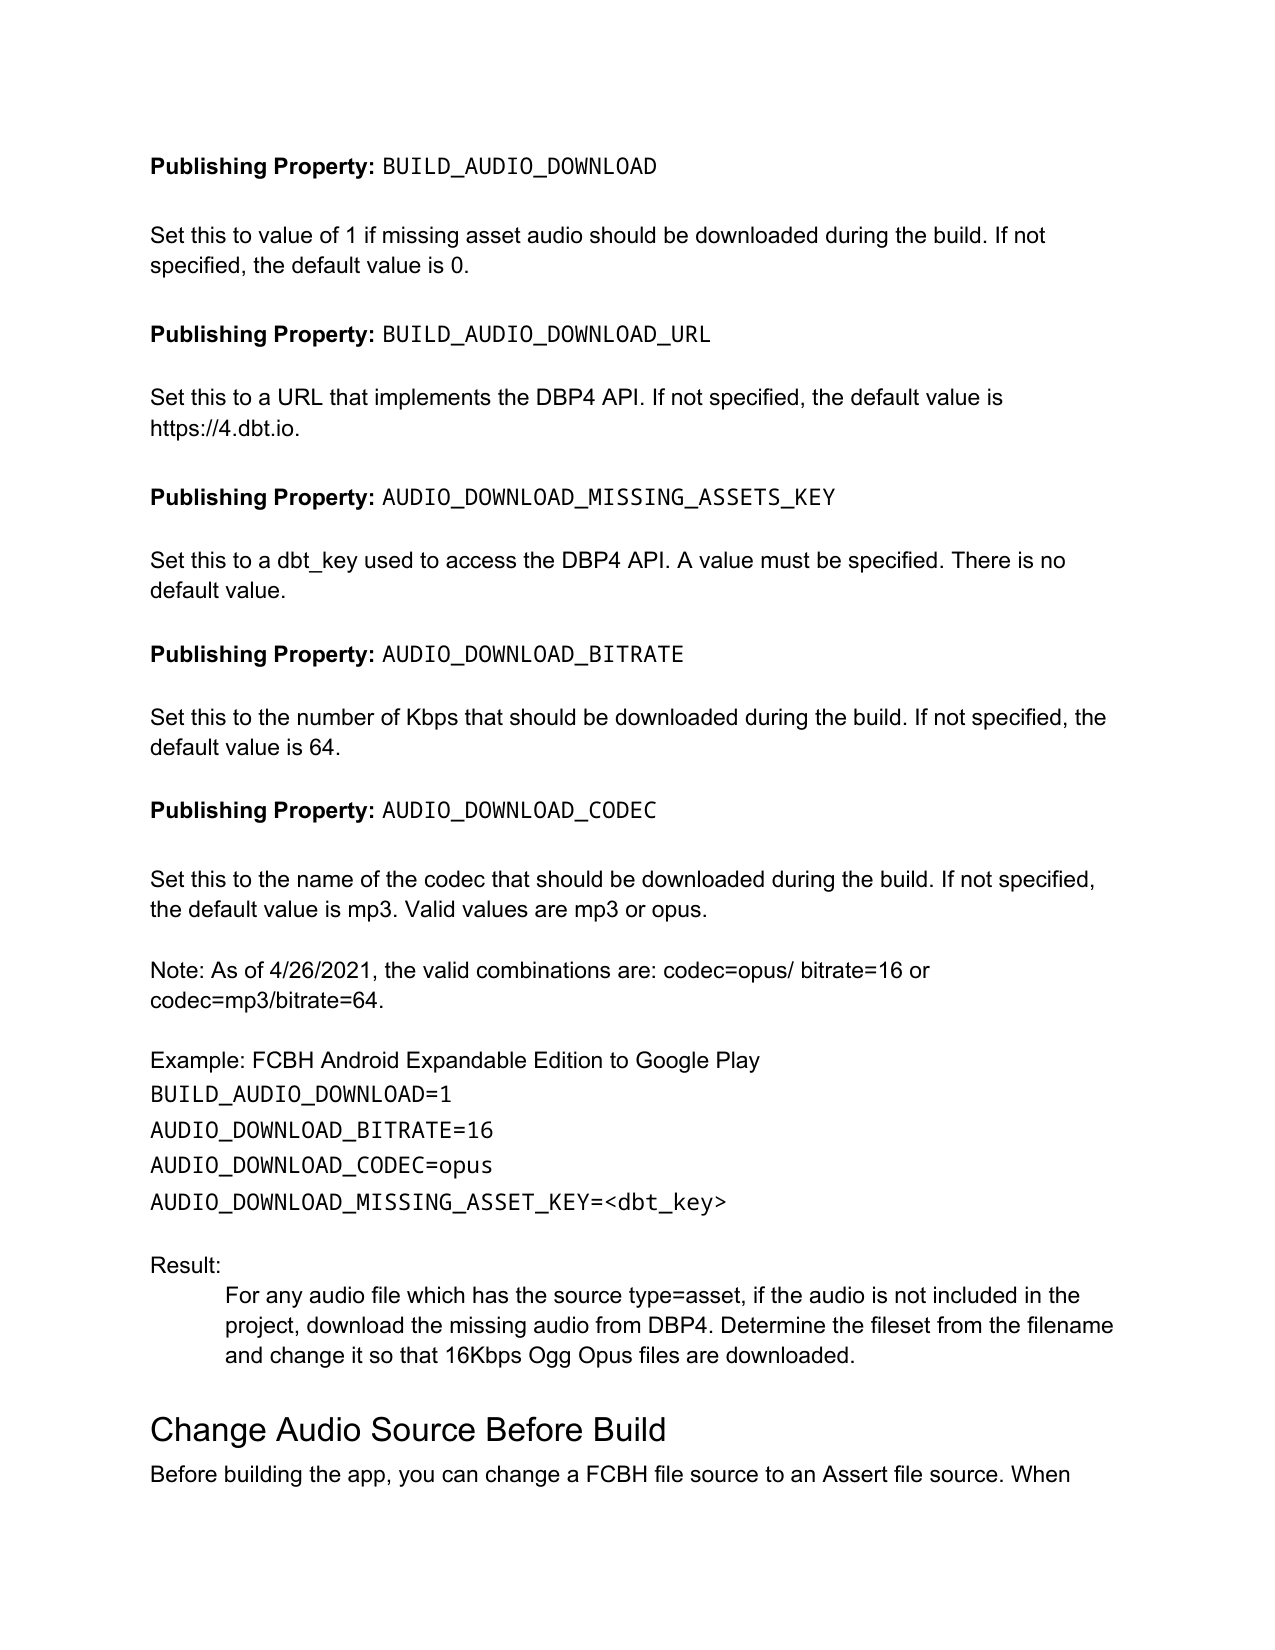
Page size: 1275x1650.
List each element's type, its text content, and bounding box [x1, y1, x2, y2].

text Publishing Property: AUDIO_DOWNLOAD_BITRATE [150, 637, 1125, 669]
text Set this to the number of Kbps that should be downloaded during the build. If not specified, the default value is 64. [150, 704, 1125, 760]
text Publishing Property: BUILD_AUDIO_DOWNLOAD [150, 150, 1125, 181]
text Example: FCBH Android Expandable Edition to Google Play [150, 1047, 1125, 1074]
text AUDIO_DOWNLOAD_CODEC=opus [150, 1149, 1125, 1181]
text Set this to a dbt_key used to access the DBP4 API. A value must be specified. There is no default value. [150, 547, 1125, 603]
text Note: As of 4/26/2021, the valid combinations are: codec=opus/ bitrate=16 or codec=mp3/bitrate=64. [150, 957, 1125, 1013]
text Result: [150, 1252, 1125, 1278]
subtitle Change Audio Source Before Build [150, 1410, 1125, 1448]
text Before building the app, you can change a FCBH file source to an Assert file source. When [150, 1461, 1125, 1487]
text AUDIO_DOWNLOAD_BITRATE=16 [150, 1113, 1125, 1145]
text Set this to the name of the codec that should be downloaded during the build. If not specified, the default value is mp3. Valid values are mp3 or opus. [150, 866, 1125, 923]
text Set this to value of 1 if missing asset audio should be downloaded during the build. If not specified, the default value is 0. [150, 222, 1125, 278]
text For any audio file which has the source type=asset, if the audio is not included in the project, download the missing audio from DBP4. Determine the fileset from the filename and change it so that 16Kbps Ogg Opus files are downloaded. [225, 1282, 1125, 1368]
text BUILD_AUDIO_DOWNLOAD=1 [150, 1078, 1125, 1109]
text Publishing Property: AUDIO_DOWNLOAD_MISSING_ASSETS_KEY [150, 481, 1125, 512]
text Set this to a URL that implements the DBP4 API. If not specified, the default value is https://4.dbt.io. [150, 384, 1125, 441]
text Publishing Property: BUILD_AUDIO_DOWNLOAD_URL [150, 318, 1125, 349]
text Publishing Property: AUDIO_DOWNLOAD_CODEC [150, 794, 1125, 826]
text AUDIO_DOWNLOAD_MISSING_ASSET_KEY=<dbt_key> [150, 1185, 1125, 1217]
